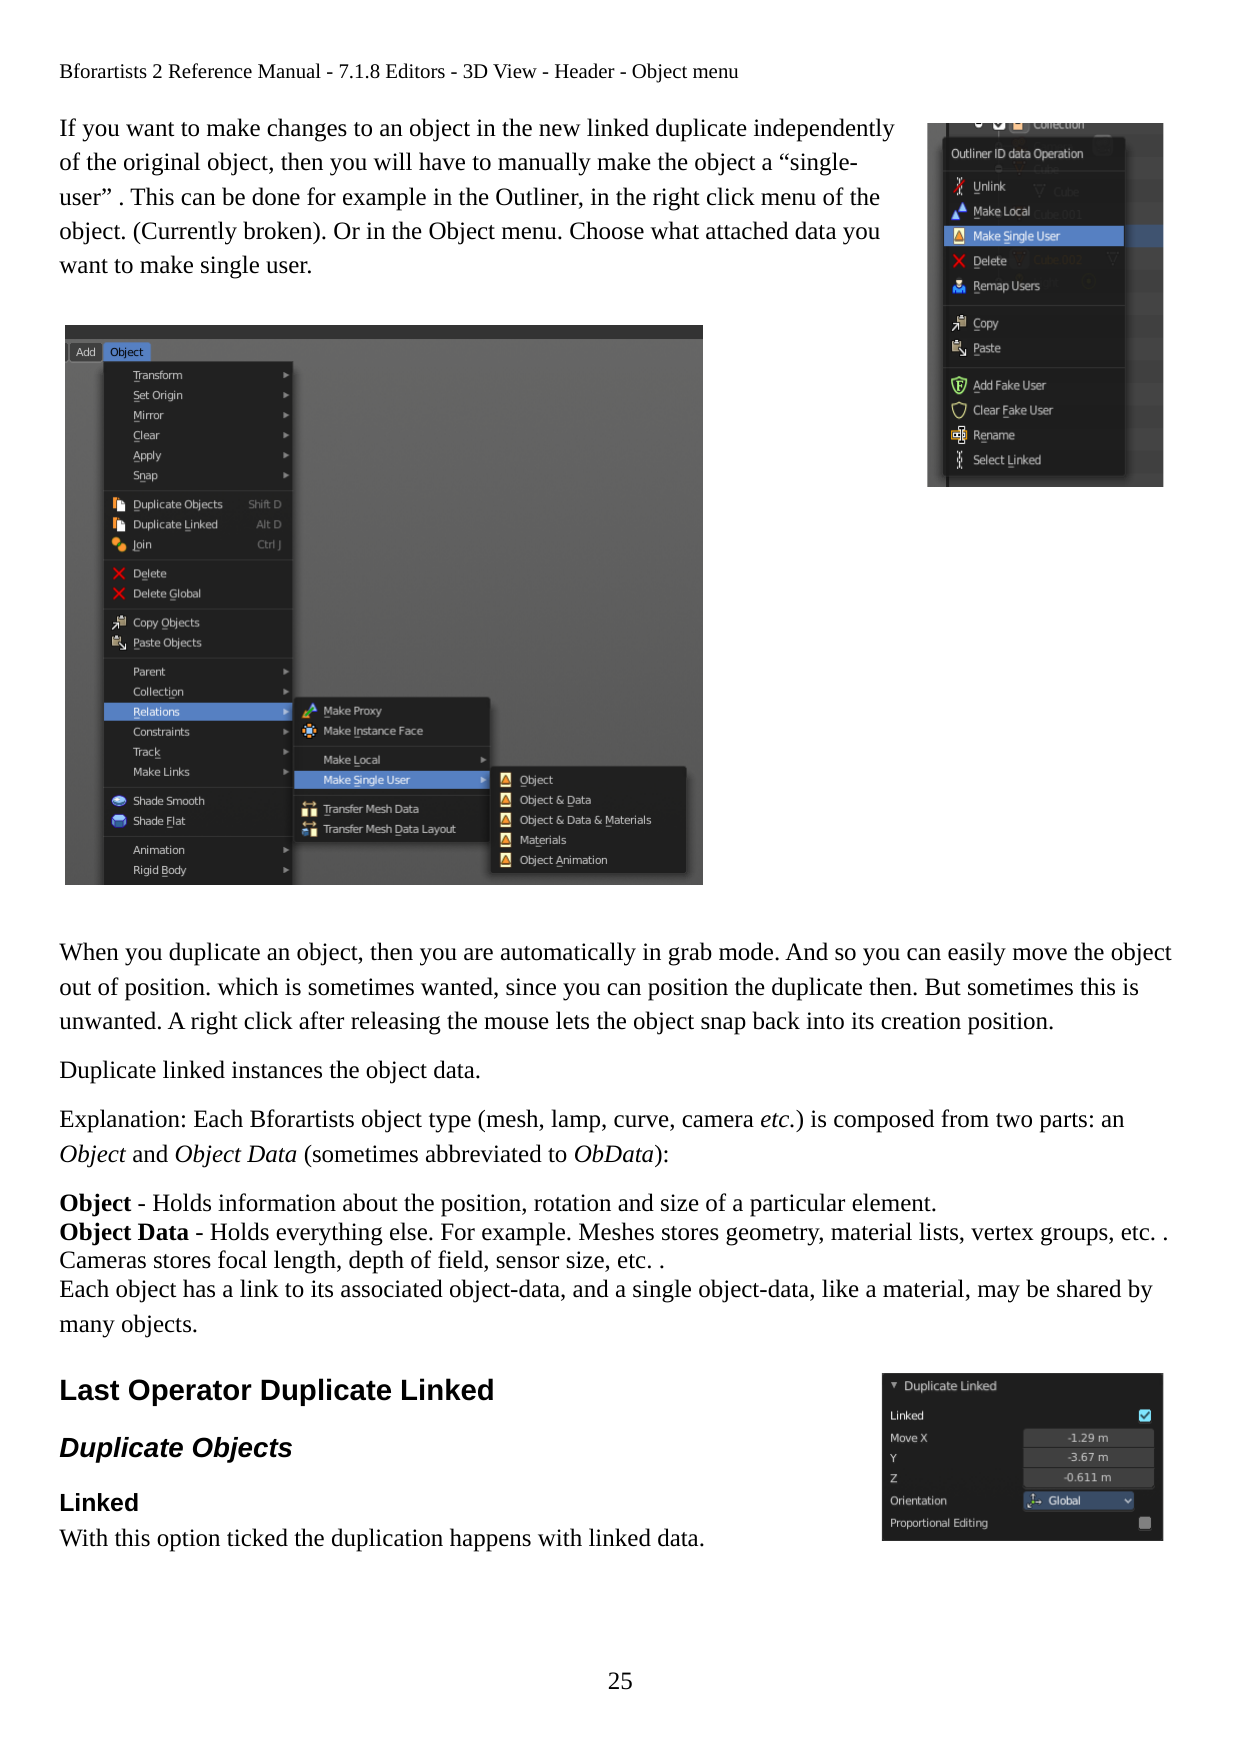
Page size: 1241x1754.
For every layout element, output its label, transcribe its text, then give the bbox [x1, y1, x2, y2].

text Duplicate linked instances the object data. [59, 1055, 1181, 1084]
text With this option ticked the duplication happens with linked data. [59, 1523, 1181, 1552]
picture [881, 1373, 1164, 1541]
subtitle [1164, 1488, 1181, 1517]
subtitle Linked [59, 1488, 881, 1517]
subtitle Object Data - Holds everything else. For example. Meshes stores geometry, material lists, vertex groups, etc. . Cameras stores focal length, depth of field, sensor size, etc. . [59, 1217, 1181, 1274]
text When you duplicate an object, then you are automatically in grab mode. And so you can easily move the object out of position. which is sometimes wanted, since you can position the duplicate then. But sometimes this is unwanted. A right click after releasing the mouse lets the object snap back into its creation position. [59, 937, 1181, 1035]
text Explanation: Each Bforartists object type (mesh, lamp, curve, camera etc.) is composed from two parts: an Object and Object Data (sometimes abbreviated to ObData): [59, 1104, 1181, 1168]
text Each object has a link to its associated object-data, and a single object-data, like a material, may be shared by many objects. [59, 1274, 1181, 1337]
subtitle Last Operator Duplicate Linked [59, 1372, 1181, 1406]
picture [65, 325, 703, 885]
text If you want to make changes to an object in the new linked duplicate independently of the original object, then you will have to manually make the object a “single-user” . This can be done for example in the Outliner, in the right click menu of the object. (Currently broken). Or in the Object menu. Choose what attached data you want to make single user. [59, 113, 1181, 279]
picture [927, 123, 1164, 487]
subtitle Object - Holds information about the position, rotation and size of a particular element. [59, 1188, 1181, 1217]
subtitle Duplicate Objects [59, 1431, 881, 1463]
subtitle [1164, 1431, 1181, 1463]
